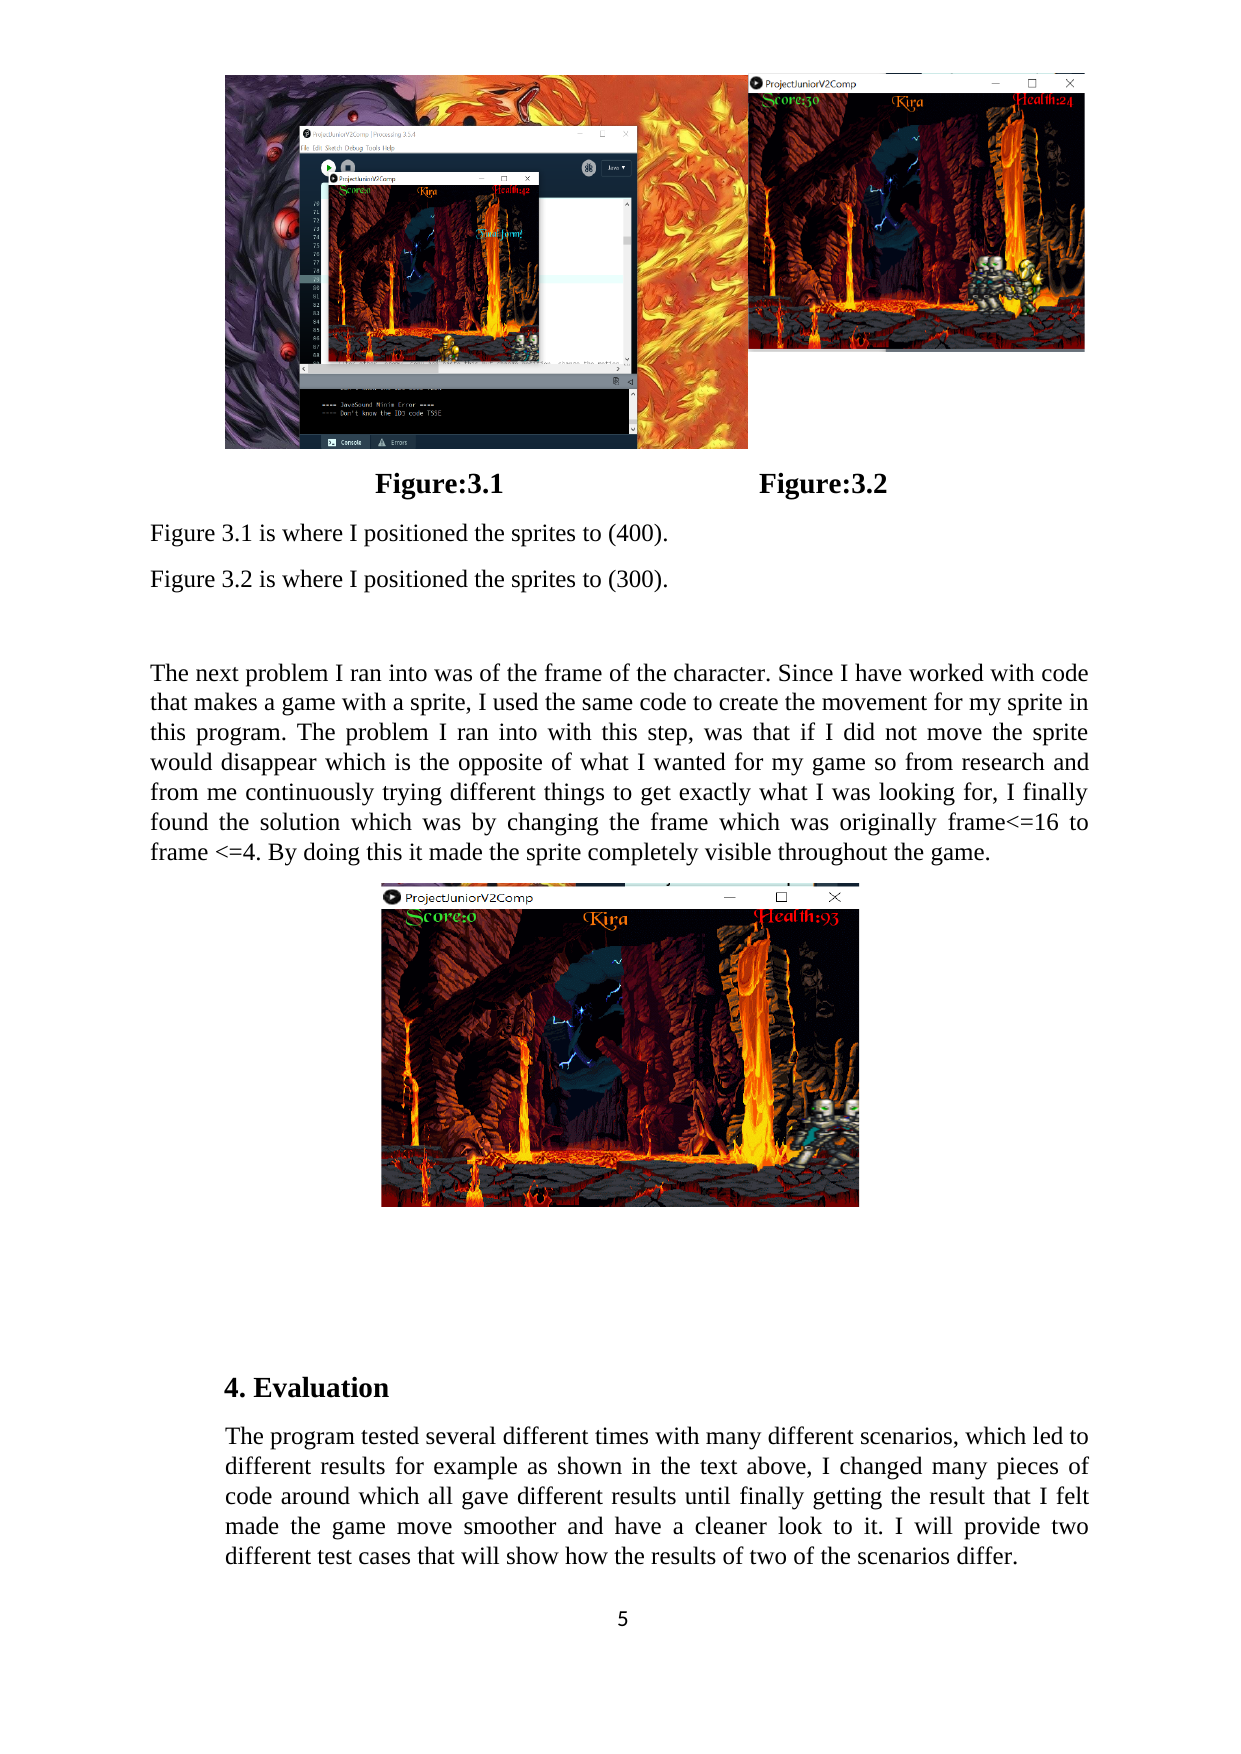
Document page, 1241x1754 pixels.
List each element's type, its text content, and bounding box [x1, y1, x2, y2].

text 4. Evaluation [187, 1370, 1090, 1403]
text Figure 3.2 is where I positioned the sprites to (300). [150, 564, 1090, 593]
text Figure 3.1 is where I positioned the sprites to (400). [150, 518, 1090, 547]
list The program tested several different times with many different scenarios, which led to different results for example as shown in the text above, I changed many pieces of code around which all gave different results until finally getting the result that I felt made the game move smoother and have a cleaner look to it. I will provide two different test cases that will show how the results of two of the scenarios differ. [225, 1421, 1090, 1570]
list Figure:3.1 Figure:3.2 [375, 466, 1090, 500]
text The next problem I ran into was of the frame of the character. Since I have worked with code that makes a game with a sprite, I used the same code to create the movement for my sprite in this program. The problem I ran into with this step, was that if I did not move the sprite would disappear which is the opposite of what I wanted for my game so from research and from me continuously trying different things to get exactly what I was looking for, I finally found the solution which was by changing the frame which was originally frame<=16 to frame <=4. By doing this it made the sprite completely visible throughout the game. [150, 658, 1090, 866]
